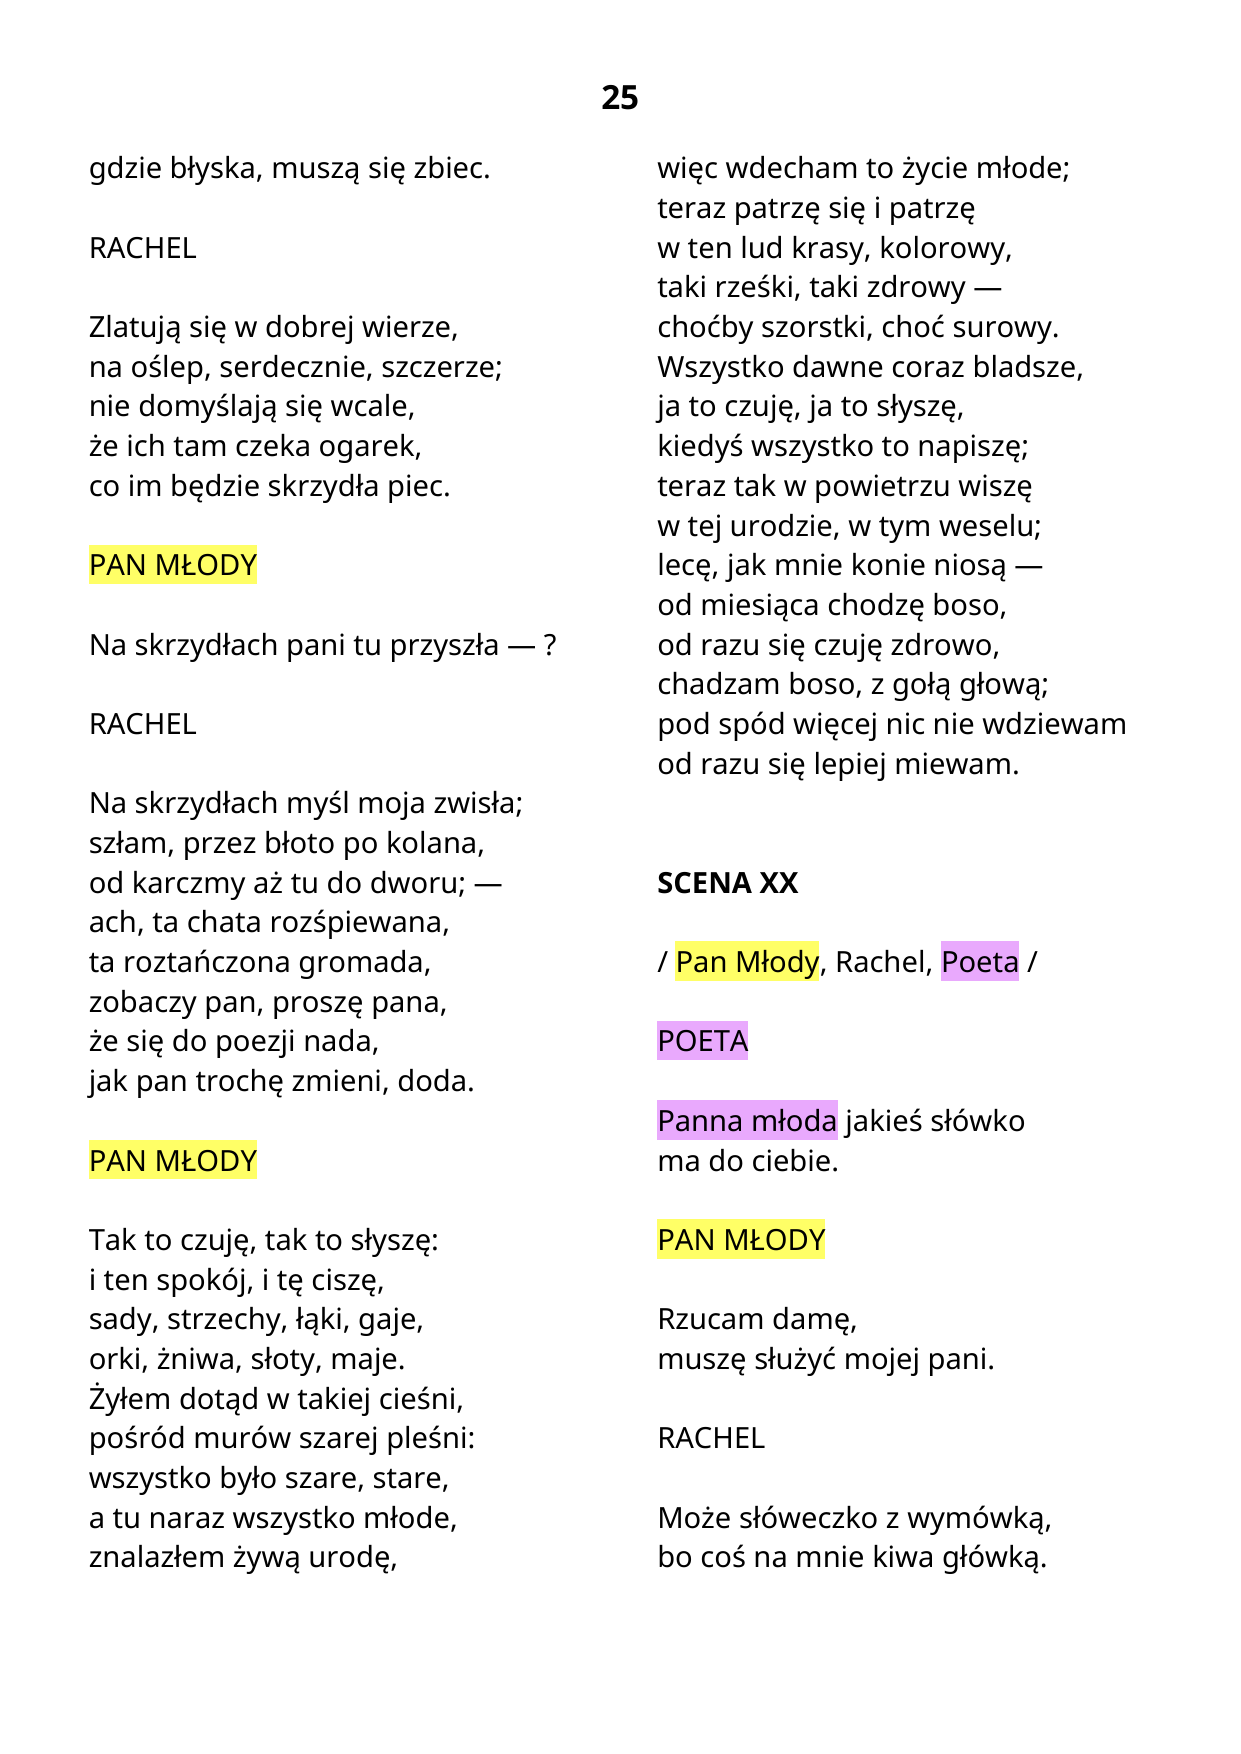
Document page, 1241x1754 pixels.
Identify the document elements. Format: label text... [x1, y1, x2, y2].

text od karczmy aż tu do dworu; — [88, 862, 583, 902]
text Panna młoda jakieś słówko [657, 1100, 1152, 1140]
text a tu naraz wszystko młode, [88, 1497, 583, 1537]
text muszę służyć mojej pani. [657, 1338, 1152, 1378]
text ja to czuję, ja to słyszę, [657, 386, 1152, 425]
text RACHEL [657, 1418, 1152, 1457]
text SCENA XX [657, 862, 1152, 902]
text lecę, jak mnie konie niosą — [657, 544, 1152, 584]
text RACHEL [88, 703, 583, 743]
text sady, strzechy, łąki, gaje, [88, 1298, 583, 1338]
text Na skrzydłach myśl moja zwisła; [88, 783, 583, 822]
text na oślep, serdecznie, szczerze; [88, 346, 583, 386]
text gdzie błyska, muszą się zbiec. [88, 148, 583, 187]
text Na skrzydłach pani tu przyszła — ? [88, 624, 583, 663]
text Wszystko dawne coraz bladsze, [657, 346, 1152, 386]
text teraz tak w powietrzu wiszę [657, 465, 1152, 505]
text od razu się lepiej miewam. [657, 743, 1152, 783]
text POETA [657, 1021, 1152, 1060]
text pośród murów szarej pleśni: [88, 1418, 583, 1457]
text ta roztańczona gromada, [88, 941, 583, 981]
text jak pan trochę zmieni, doda. [88, 1060, 583, 1100]
text bo coś na mnie kiwa główką. [657, 1537, 1152, 1576]
text choćby szorstki, choć surowy. [657, 306, 1152, 346]
text szłam, przez błoto po kolana, [88, 822, 583, 862]
text Może słóweczko z wymówką, [657, 1497, 1152, 1537]
text ma do ciebie. [657, 1140, 1152, 1179]
text że ich tam czeka ogarek, [88, 425, 583, 465]
text Tak to czuję, tak to słyszę: [88, 1219, 583, 1259]
text taki rześki, taki zdrowy — [657, 267, 1152, 306]
text nie domyślają się wcale, [88, 386, 583, 425]
text PAN MŁODY [88, 544, 583, 584]
text od miesiąca chodzę boso, [657, 584, 1152, 624]
text wszystko było szare, stare, [88, 1457, 583, 1497]
text zobaczy pan, proszę pana, [88, 981, 583, 1021]
text w ten lud krasy, kolorowy, [657, 227, 1152, 267]
text Żyłem dotąd w takiej cieśni, [88, 1378, 583, 1418]
text Zlatują się w dobrej wierze, [88, 306, 583, 346]
text RACHEL [88, 227, 583, 267]
text PAN MŁODY [657, 1219, 1152, 1259]
text pod spód więcej nic nie wdziewam [657, 703, 1152, 743]
text kiedyś wszystko to napiszę; [657, 425, 1152, 465]
text od razu się czuję zdrowo, [657, 624, 1152, 663]
text i ten spokój, i tę ciszę, [88, 1259, 583, 1298]
text Rzucam damę, [657, 1298, 1152, 1338]
text co im będzie skrzydła piec. [88, 465, 583, 505]
text więc wdecham to życie młode; [657, 148, 1152, 187]
text teraz patrzę się i patrzę [657, 187, 1152, 227]
text znalazłem żywą urodę, [88, 1537, 583, 1576]
text że się do poezji nada, [88, 1021, 583, 1060]
text chadzam boso, z gołą głową; [657, 663, 1152, 703]
text PAN MŁODY [88, 1140, 583, 1179]
text w tej urodzie, w tym weselu; [657, 505, 1152, 544]
text / Pan Młody, Rachel, Poeta / [657, 941, 1152, 981]
text orki, żniwa, słoty, maje. [88, 1338, 583, 1378]
text ach, ta chata rozśpiewana, [88, 902, 583, 941]
